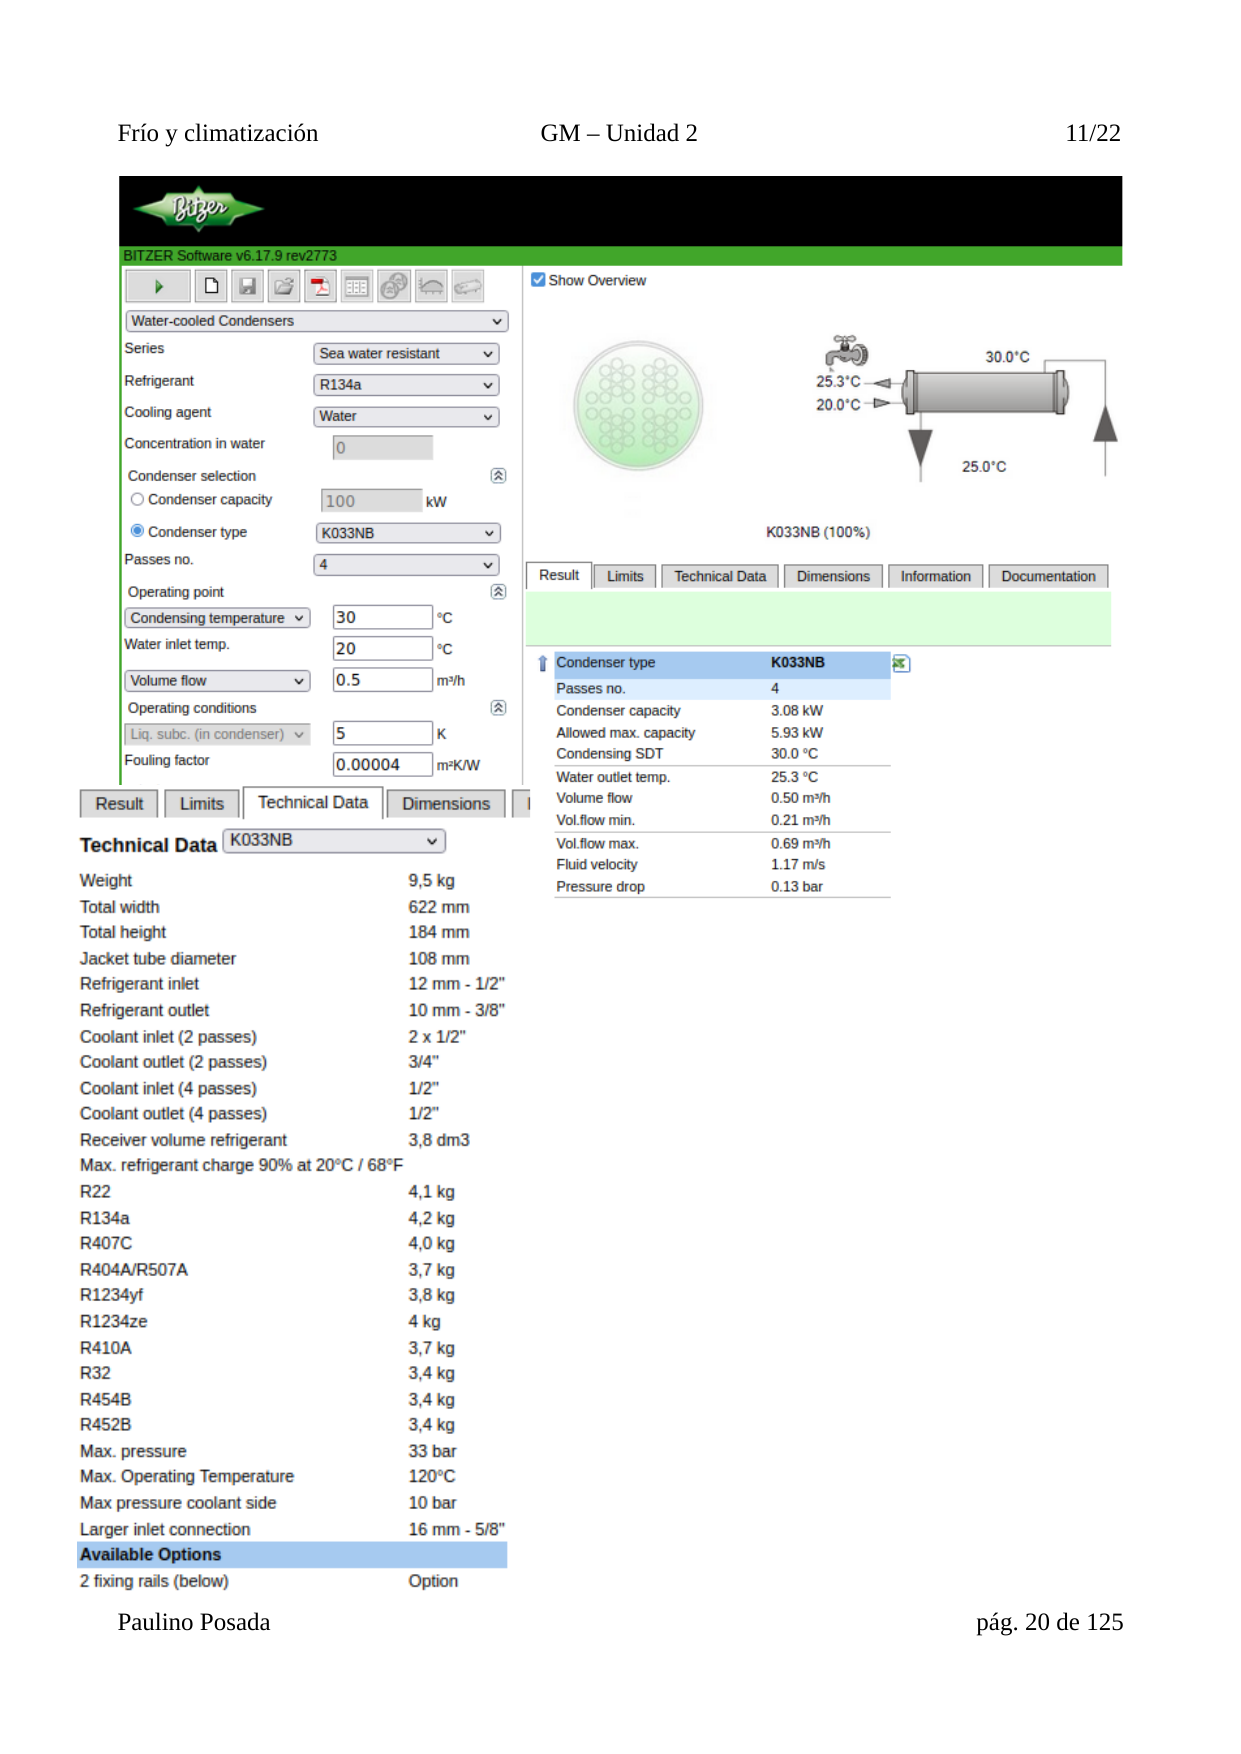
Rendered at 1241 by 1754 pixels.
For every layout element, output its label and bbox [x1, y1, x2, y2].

picture [77, 176, 1123, 1595]
